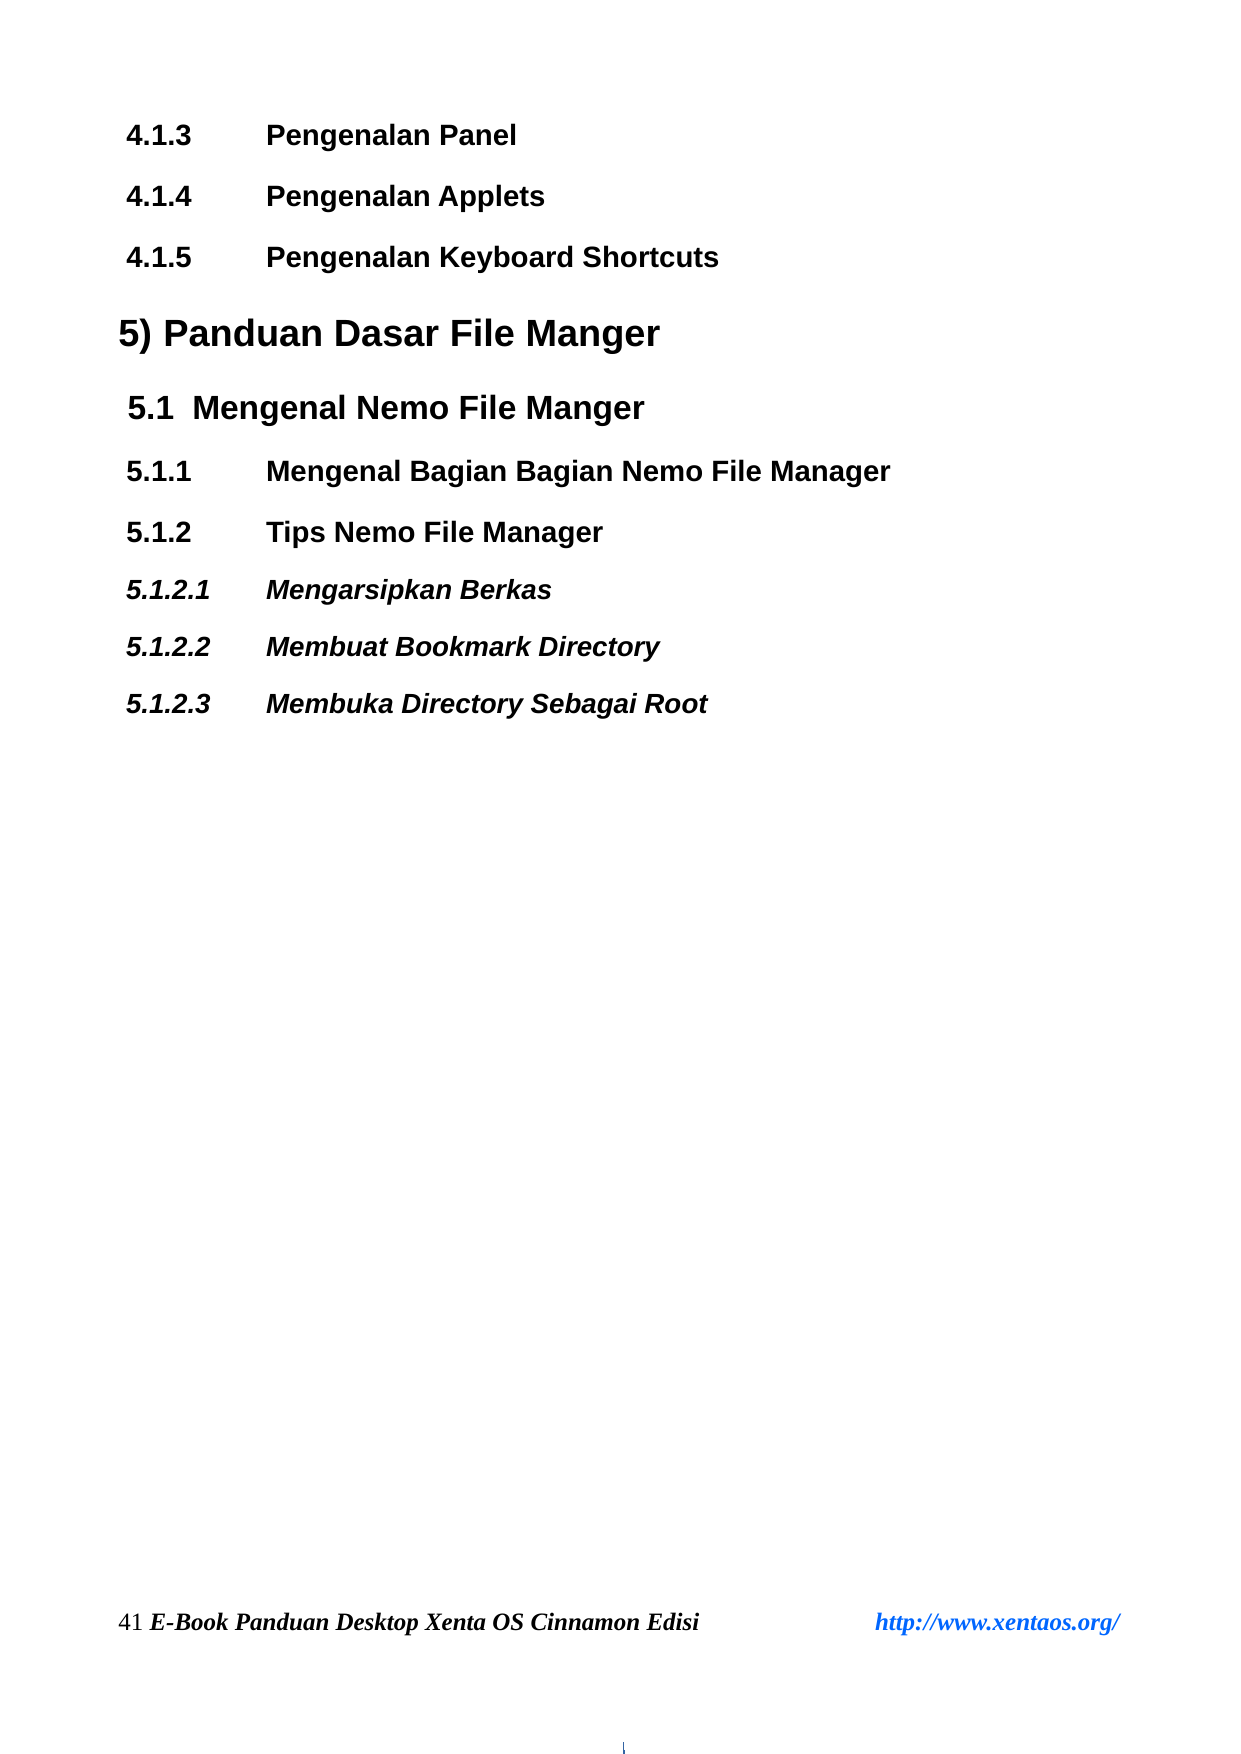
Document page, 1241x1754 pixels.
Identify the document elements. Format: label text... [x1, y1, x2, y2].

subtitle Mengenal Nemo File Manger [118, 388, 1122, 427]
subtitle Mengenal Bagian Bagian Nemo File Manager [118, 454, 1122, 487]
subtitle Pengenalan Panel [118, 118, 1122, 152]
subtitle Tips Nemo File Manager [118, 514, 1122, 548]
subtitle Pengenalan Applets [118, 179, 1122, 213]
subtitle Panduan Dasar File Manger [118, 311, 1122, 355]
subtitle Membuat Bookmark Directory [118, 630, 1122, 662]
subtitle Membuka Directory Sebagai Root [118, 687, 1122, 719]
subtitle Pengenalan Keyboard Shortcuts [118, 240, 1122, 273]
subtitle Mengarsipkan Berkas [118, 573, 1122, 605]
